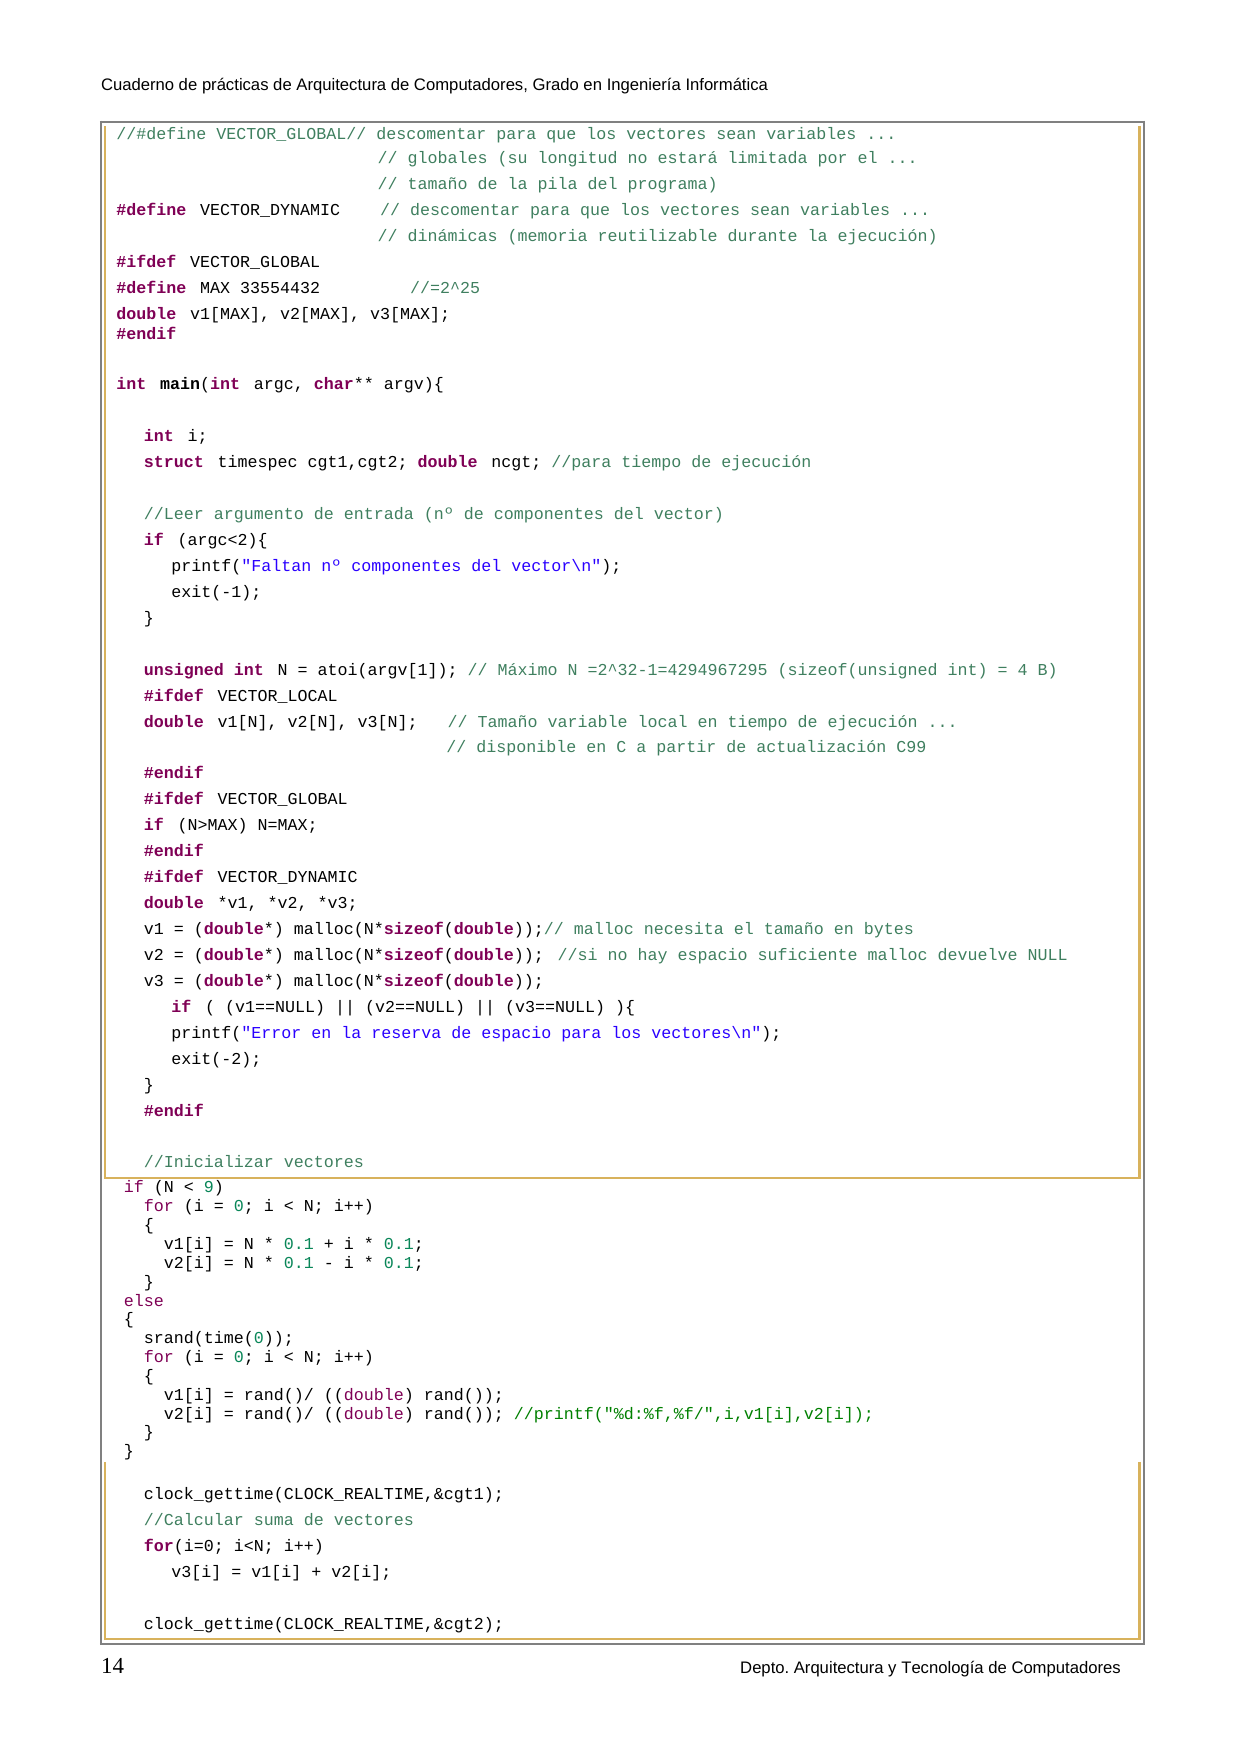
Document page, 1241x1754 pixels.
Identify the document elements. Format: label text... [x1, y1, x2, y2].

table_cell //#define VECTOR_GLOBAL// descomentar para que los vectores sean variables ... // globales (su longitud no estará limitada por el ... // tamaño de la pila del programa) #define VECTOR_DYNAMIC // descomentar para que los vectores sean variables ... // dinámicas (memoria reutilizable durante la ejecución) #ifdef VECTOR_GLOBAL #define MAX 33554432 //=2^25 double v1[MAX], v2[MAX], v3[MAX]; #endif int main(int argc, char** argv){ int i; struct timespec cgt1,cgt2; double ncgt; //para tiempo de ejecución //Leer argumento de entrada (nº de componentes del vector) if (argc<2){ printf("Faltan nº componentes del vector\n"); exit(-1); } unsigned int N = atoi(argv[1]); // Máximo N =2^32-1=4294967295 (sizeof(unsigned int) = 4 B) #ifdef VECTOR_LOCAL double v1[N], v2[N], v3[N]; // Tamaño variable local en tiempo de ejecución ... // disponible en C a partir de actualización C99 #endif #ifdef VECTOR_GLOBAL if (N>MAX) N=MAX; #endif #ifdef VECTOR_DYNAMIC double *v1, *v2, *v3; v1 = (double*) malloc(N*sizeof(double));// malloc necesita el tamaño en bytes v2 = (double*) malloc(N*sizeof(double)); //si no hay espacio suficiente malloc devuelve NULL v3 = (double*) malloc(N*sizeof(double)); if ( (v1==NULL) || (v2==NULL) || (v3==NULL) ){ printf("Error en la reserva de espacio para los vectores\n"); exit(-2); } #endif //Inicializar vectores if (N < 9) for (i = 0; i < N; i++) { v1[i] = N * 0.1 + i * 0.1; v2[i] = N * 0.1 - i * 0.1; } else { srand(time(0)); for (i = 0; i < N; i++) { v1[i] = rand()/ ((double) rand()); v2[i] = rand()/ ((double) rand()); //printf("%d:%f,%f/",i,v1[i],v2[i]); } } clock_gettime(CLOCK_REALTIME,&cgt1); //Calcular suma de vectores for(i=0; i<N; i++) v3[i] = v1[i] + v2[i]; clock_gettime(CLOCK_REALTIME,&cgt2); [102, 123, 1143, 1643]
